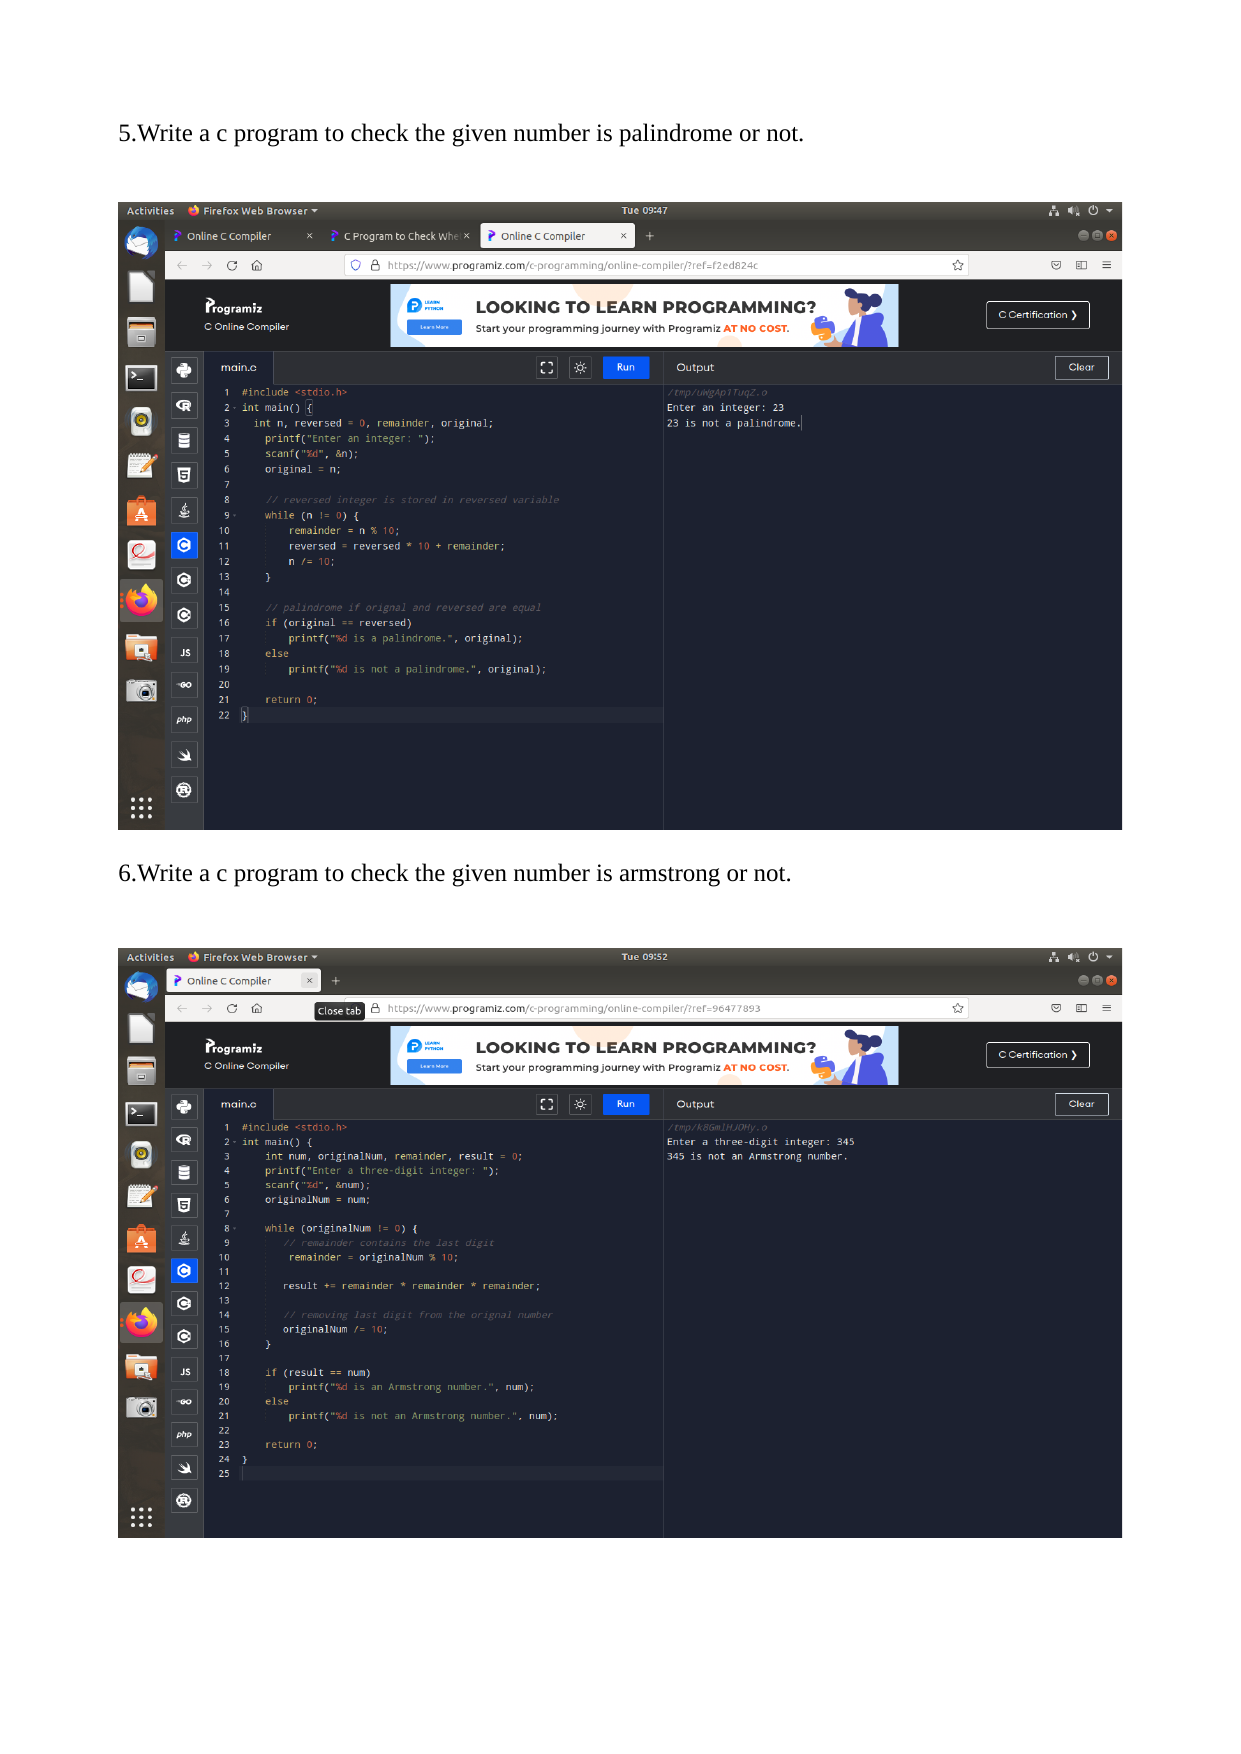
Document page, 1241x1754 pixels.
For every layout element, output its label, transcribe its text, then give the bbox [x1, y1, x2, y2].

picture [118, 948, 1123, 1538]
text 6.Write a c program to check the given number is armstrong or not. [118, 858, 1122, 887]
picture [118, 202, 1123, 830]
text 5.Write a c program to check the given number is palindrome or not. [118, 118, 1122, 147]
